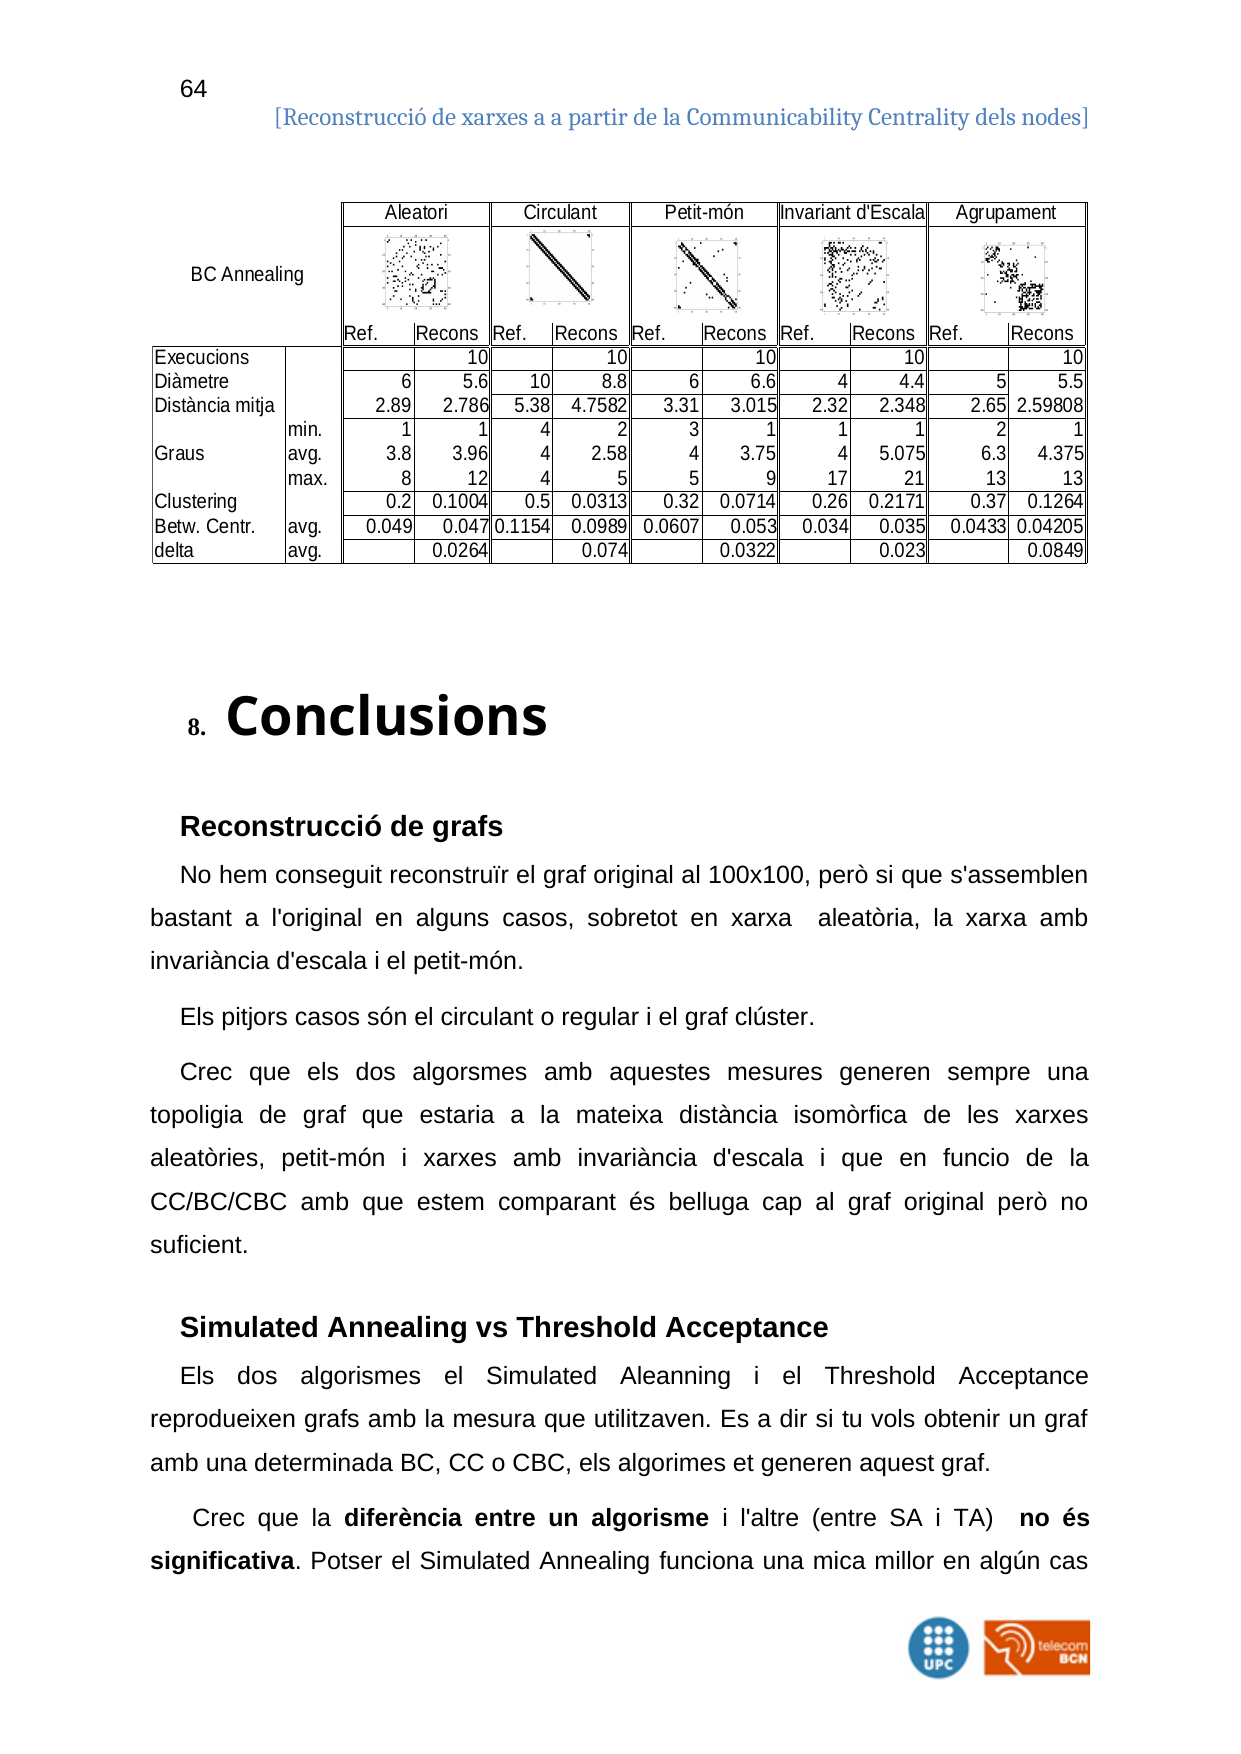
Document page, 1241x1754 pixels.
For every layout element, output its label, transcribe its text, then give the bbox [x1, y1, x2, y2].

text No hem conseguit reconstruïr el graf original al 100x100, però si que s'assemblen bastant a l'original en alguns casos, sobretot en xarxa aleatòria, la xarxa amb invariància d'escala i el petit-món. [150, 859, 1090, 974]
text Crec que els dos algorsmes amb aquestes mesures generen sempre una topoligia de graf que estaria a la mateixa distància isomòrfica de les xarxes aleatòries, petit-món i xarxes amb invariància d'escala i que en funcio de la CC/BC/CBC amb que estem comparant és belluga cap al graf original però no suficient. [150, 1057, 1090, 1258]
text Els dos algorismes el Simulated Aleanning i el Threshold Acceptance reprodueixen grafs amb la mesura que utilitzaven. Es a dir si tu vols obtenir un graf amb una determinada BC, CC o CBC, els algorimes et generen aquest graf. [150, 1361, 1090, 1476]
subtitle Reconstrucció de grafs [150, 808, 1090, 842]
subtitle Conclusions [187, 678, 1090, 752]
subtitle Simulated Annealing vs Threshold Acceptance [150, 1310, 1090, 1344]
text Els pitjors casos són el circulant o regular i el graf clúster. [150, 1001, 1090, 1030]
text Crec que la diferència entre un algorisme i l'altre (entre SA i TA) no és significativa. Potser el Simulated Annealing funciona una mica millor en algún cas [150, 1503, 1090, 1575]
picture [904, 1614, 1091, 1681]
